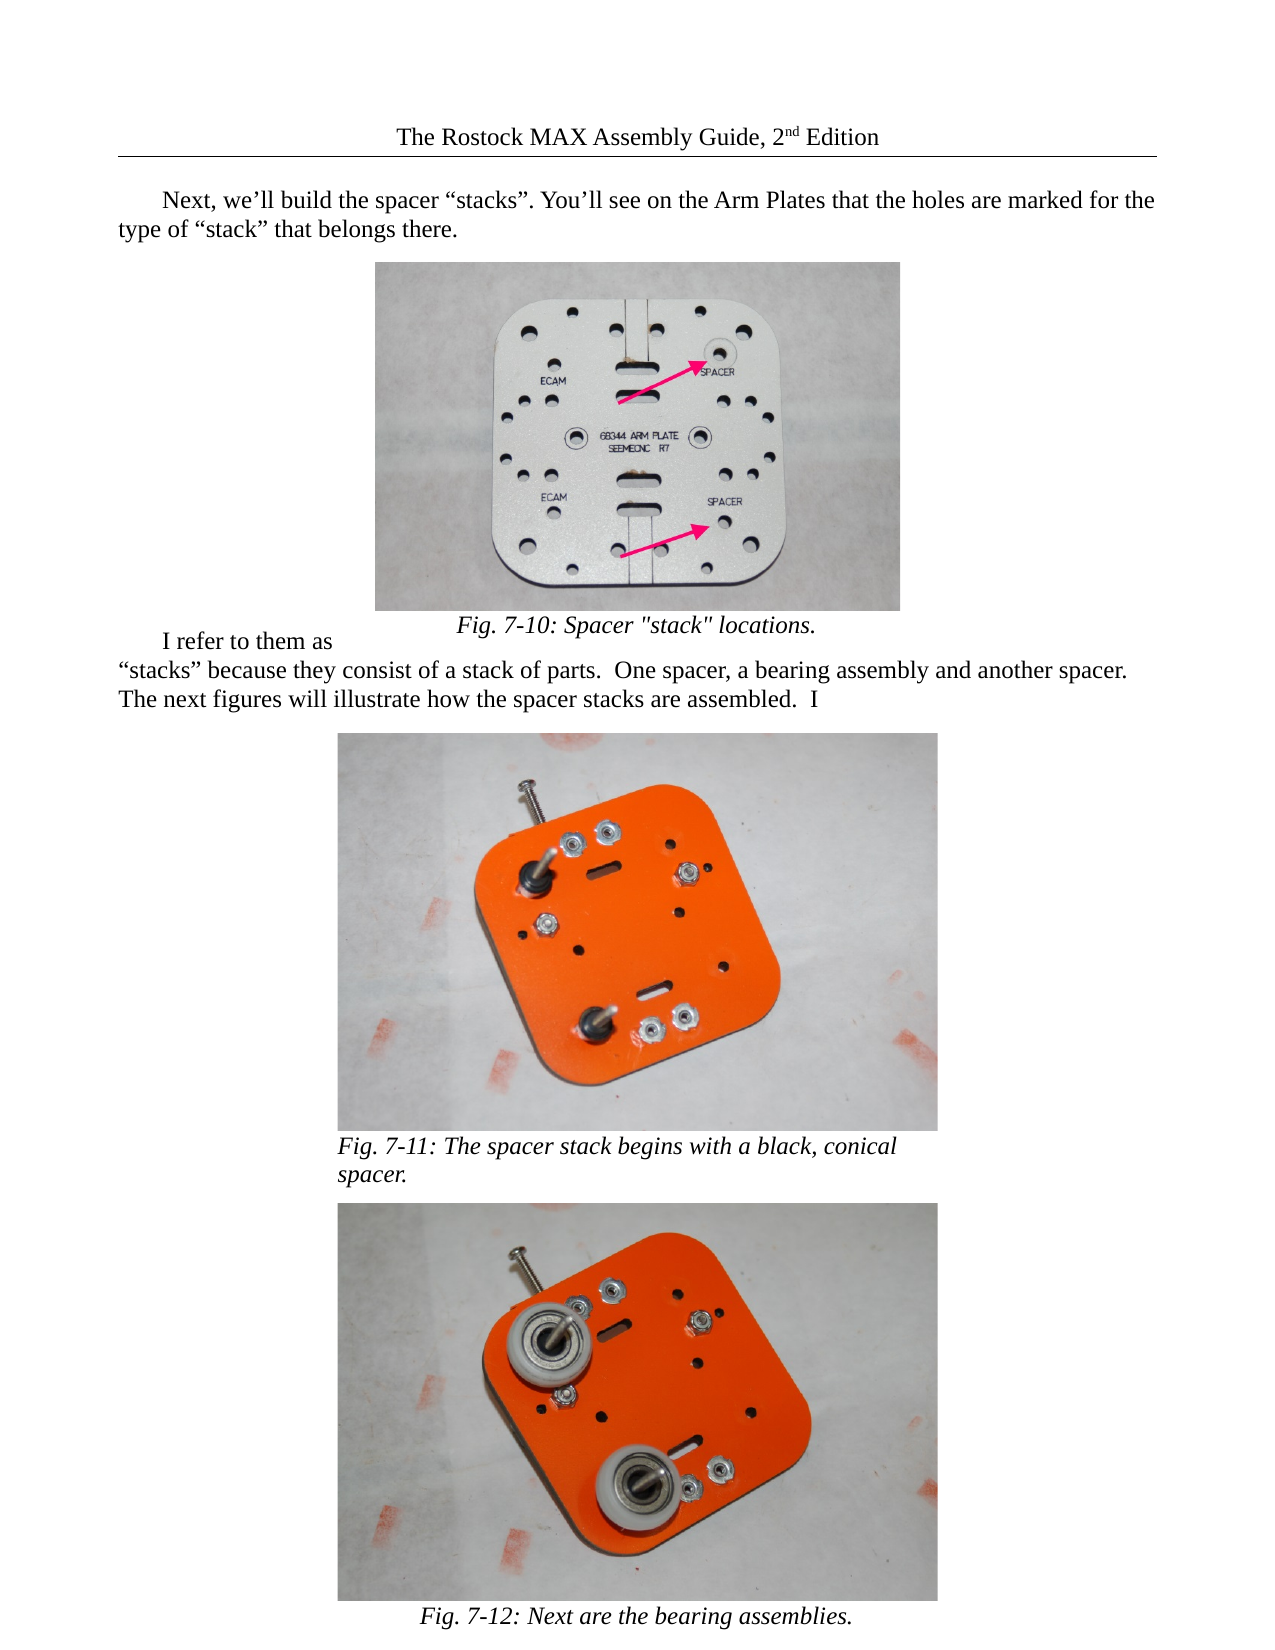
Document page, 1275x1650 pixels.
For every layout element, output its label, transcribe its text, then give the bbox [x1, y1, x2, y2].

text Next, we’ll build the spacer “stacks”. You’ll see on the Arm Plates that the holes are marked for the type of “stack” that belongs there. [118, 185, 1157, 243]
text Fig. 7-12: Next are the bearing assemblies. [337, 1601, 937, 1630]
text Fig. 7-10: Spacer "stack" locations. [375, 611, 900, 639]
picture [337, 733, 938, 1131]
picture [375, 262, 901, 611]
text I refer to them as “stacks” because they consist of a stack of parts. One spacer, a bearing assembly and another spacer. The next figures will illustrate how the spacer stacks are assembled. I [118, 626, 1157, 713]
text Fig. 7-11: The spacer stack begins with a black, conical spacer. [337, 1131, 937, 1188]
picture [337, 1203, 938, 1601]
